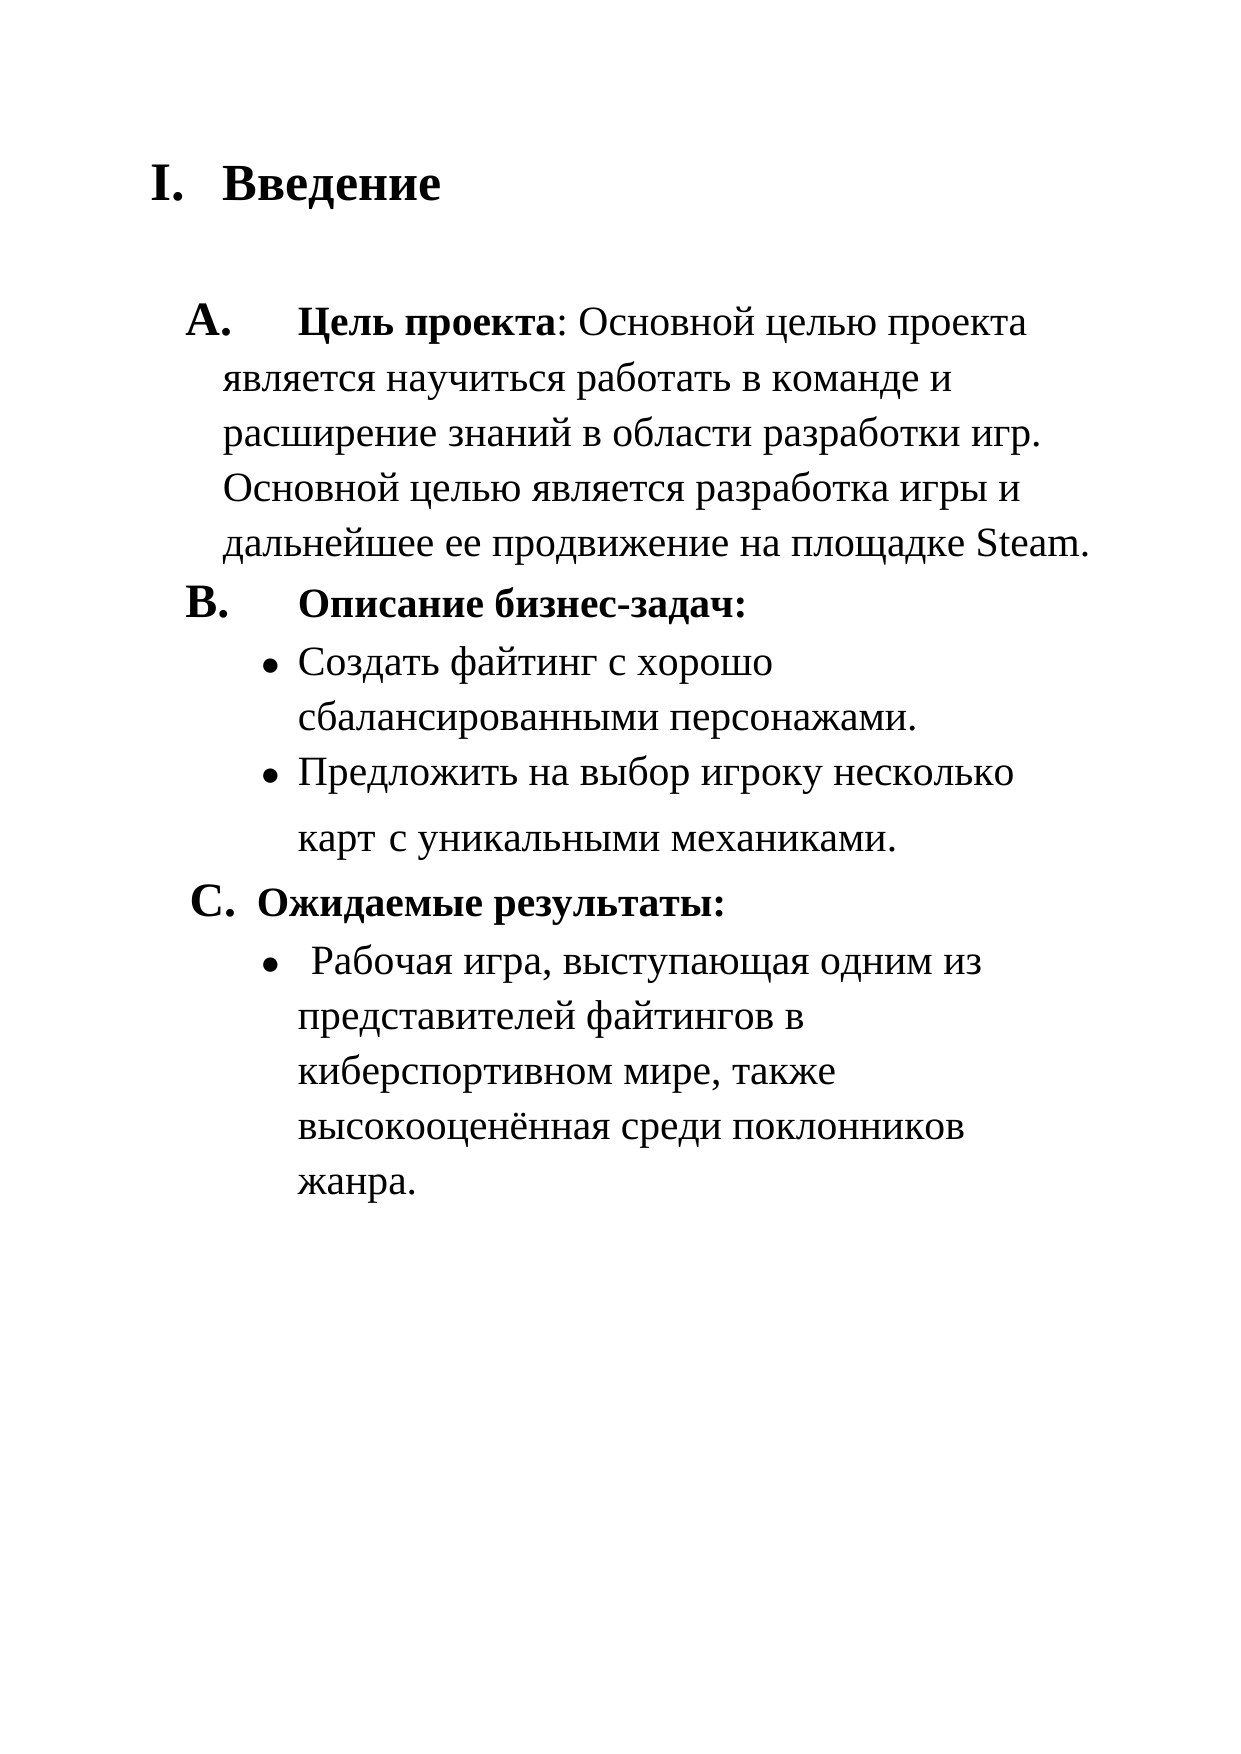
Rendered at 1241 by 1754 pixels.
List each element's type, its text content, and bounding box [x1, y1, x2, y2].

list Рабочая игра, выступающая одним из представителей файтингов в киберспортивном мире, также высокооценённая среди поклонников жанра. [260, 935, 1094, 1204]
list Описание бизнес-задач: [185, 573, 1094, 628]
list Введение [185, 150, 1094, 281]
text С. Ожидаемые результаты: [148, 872, 1094, 927]
list Цель проекта: Основной целью проекта является научиться работать в команде и расширение знаний в области разработки игр. Основной целью является разработка игры и дальнейшее ее продвижение на площадке Steam. [185, 290, 1094, 566]
list Создать файтинг с хорошо сбалансированными персонажами. [260, 636, 1094, 739]
list Предложить на выбор игроку несколько карт с уникальными механиками. [260, 746, 1094, 863]
